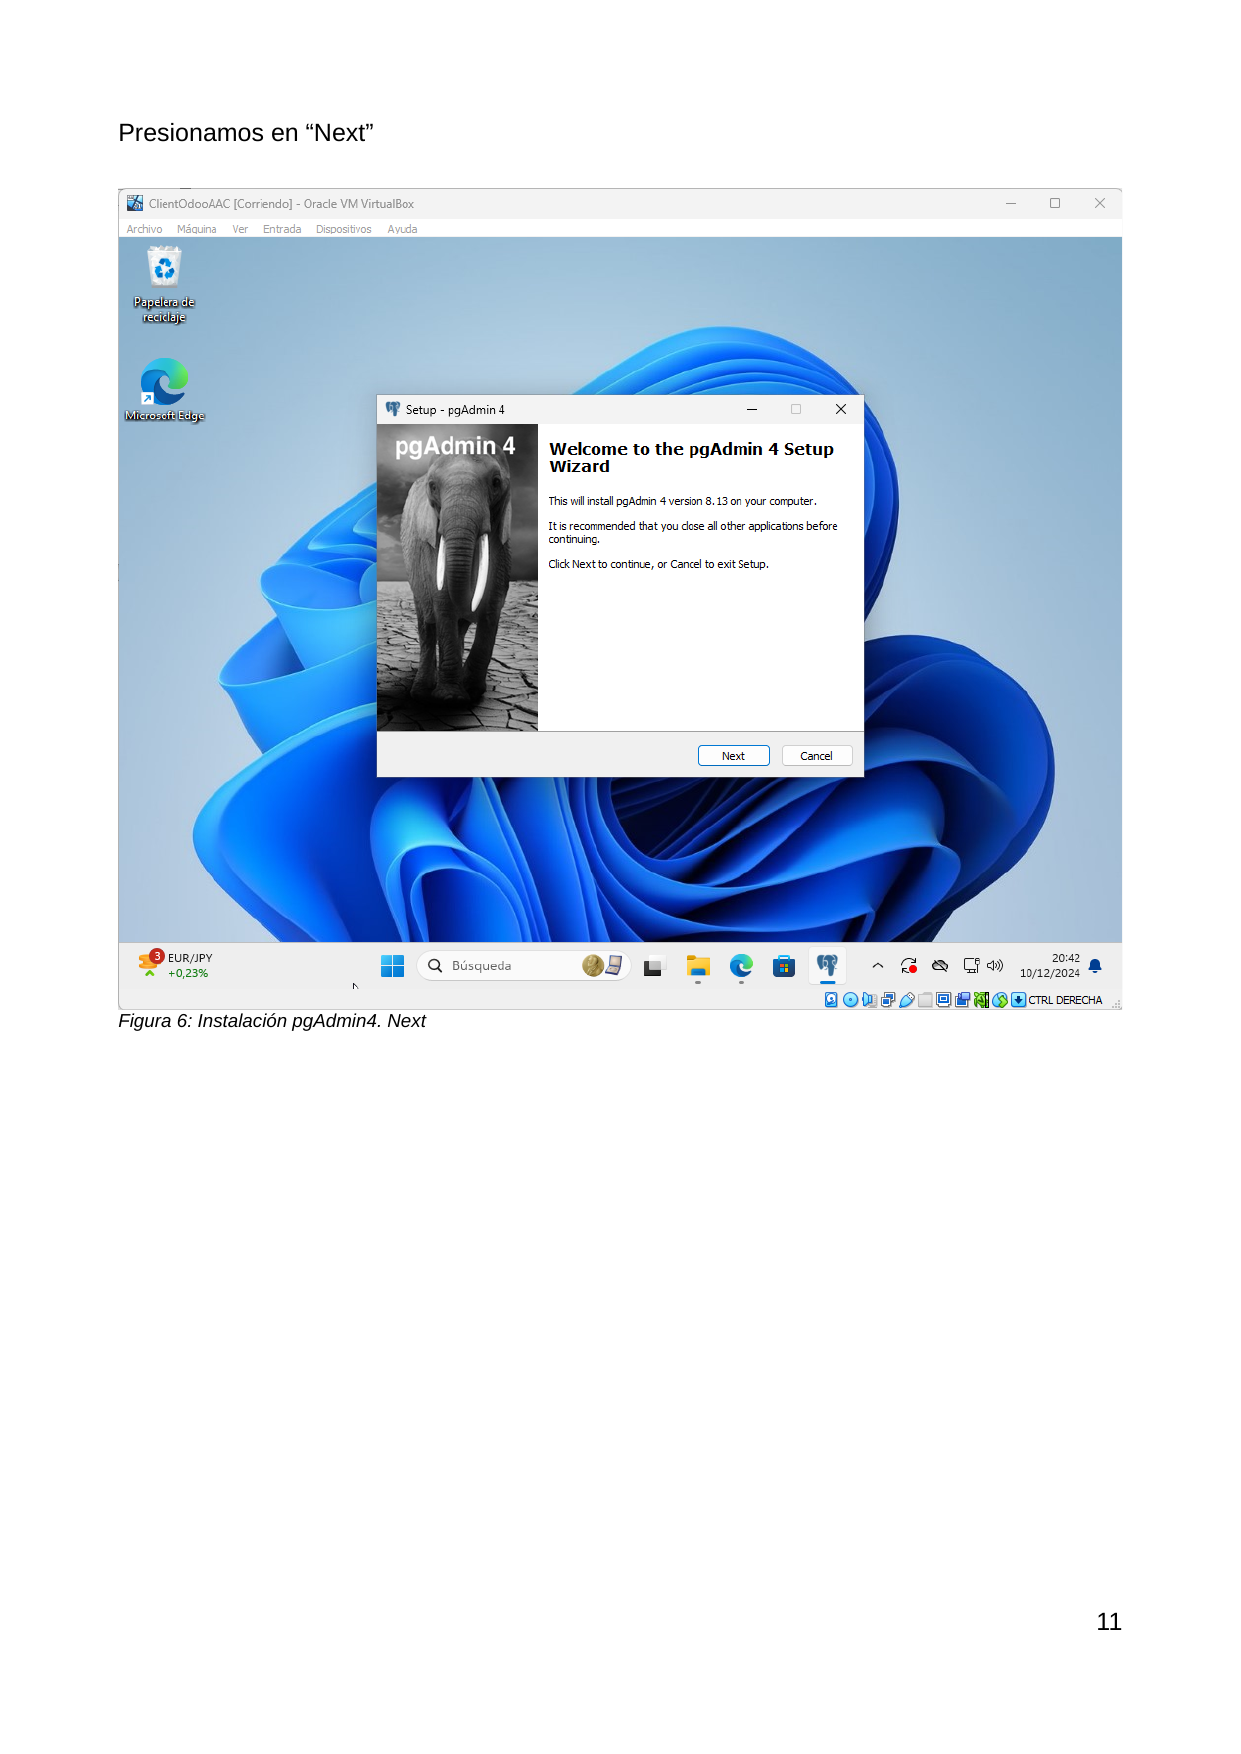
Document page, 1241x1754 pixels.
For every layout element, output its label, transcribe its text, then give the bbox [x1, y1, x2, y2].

picture [118, 188, 1123, 1010]
text Presionamos en “Next” [118, 118, 1122, 147]
text Figura 6: Instalación pgAdmin4. Next [118, 1010, 1122, 1032]
